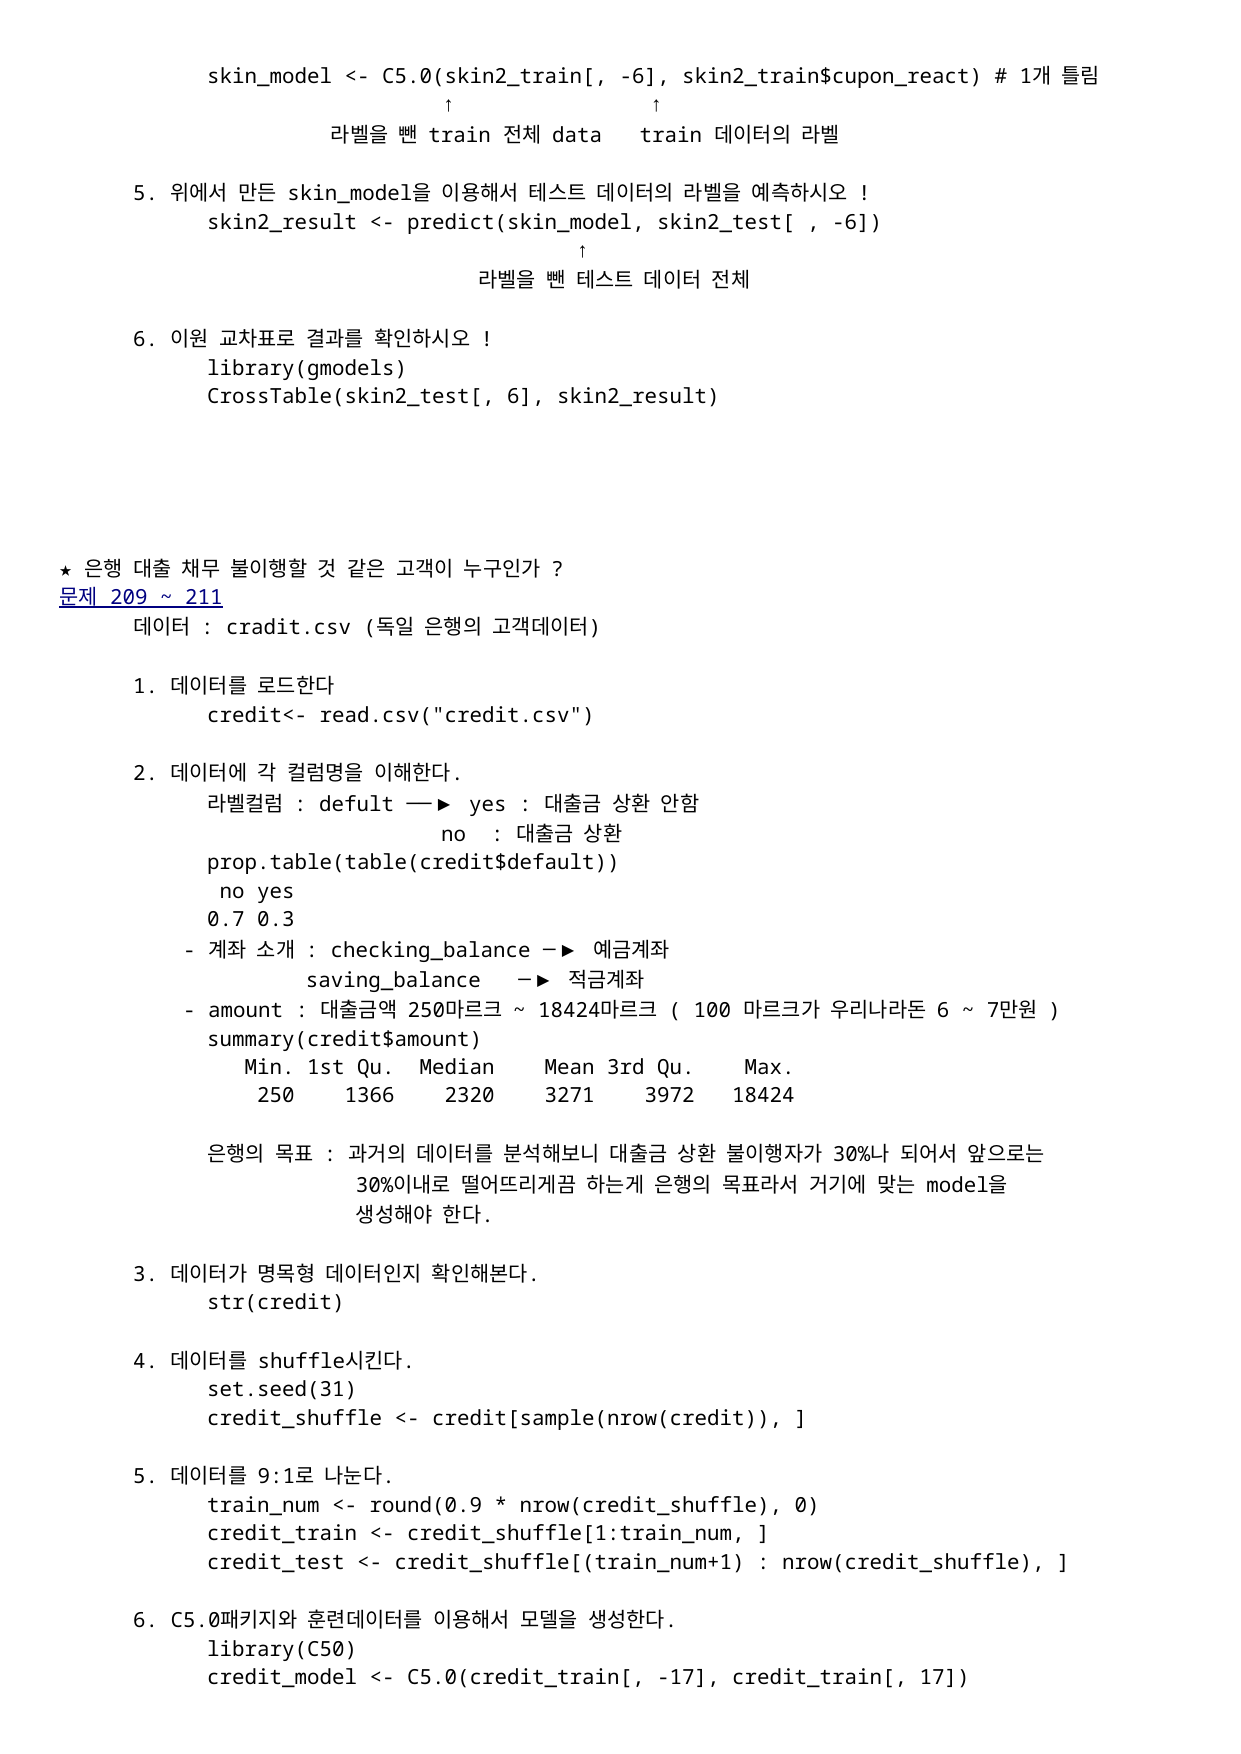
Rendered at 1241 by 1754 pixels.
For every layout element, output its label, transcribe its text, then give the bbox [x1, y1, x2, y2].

text saving_balance ─▶ 적금계좌 [59, 963, 1181, 993]
text 6. 이원 교차표로 결과를 확인하시오 ! [59, 322, 1181, 353]
text 라벨을 뺀 테스트 데이터 전체 [59, 264, 1181, 294]
text 5. 데이터를 9:1로 나눈다. [59, 1460, 1181, 1490]
text 3. 데이터가 명목형 데이터인지 확인해본다. [59, 1257, 1181, 1287]
text 250 1366 2320 3271 3972 18424 [59, 1081, 1181, 1109]
text 생성해야 한다. [59, 1198, 1181, 1228]
text 은행의 목표 : 과거의 데이터를 분석해보니 대출금 상환 불이행자가 30%나 되어서 앞으로는 [59, 1137, 1181, 1168]
text no yes [59, 876, 1181, 904]
text 30%이내로 떨어뜨리게끔 하는게 은행의 목표라서 거기에 맞는 model을 [59, 1168, 1181, 1198]
text 4. 데이터를 shuffle시킨다. [59, 1344, 1181, 1374]
text skin_model <- C5.0(skin2_train[, -6], skin2_train$cupon_react) # 1개 틀림 [59, 59, 1181, 89]
text Min. 1st Qu. Median Mean 3rd Qu. Max. [59, 1052, 1181, 1081]
text 라벨을 뺀 train 전체 data train 데이터의 라벨 [59, 118, 1181, 148]
text 2. 데이터에 각 컬럼명을 이해한다. [59, 757, 1181, 787]
text no : 대출금 상환 [59, 817, 1181, 847]
text train_num <- round(0.9 * nrow(credit_shuffle), 0) [59, 1490, 1181, 1518]
text 라벨컬럼 : defult ──▶ yes : 대출금 상환 안함 [59, 787, 1181, 817]
text credit_shuffle <- credit[sample(nrow(credit)), ] [59, 1403, 1181, 1431]
text ↑ [59, 235, 1181, 264]
text ★ 은행 대출 채무 불이행할 것 같은 고객이 누구인가 ? [59, 552, 1181, 582]
text str(credit) [59, 1287, 1181, 1316]
text 1. 데이터를 로드한다 [59, 669, 1181, 700]
text library(gmodels) [59, 353, 1181, 381]
text credit_model <- C5.0(credit_train[, -17], credit_train[, 17]) [59, 1662, 1181, 1691]
text credit_test <- credit_shuffle[(train_num+1) : nrow(credit_shuffle), ] [59, 1547, 1181, 1575]
text 5. 위에서 만든 skin_model을 이용해서 테스트 데이터의 라벨을 예측하시오 ! [59, 177, 1181, 207]
text 데이터 : cradit.csv (독일 은행의 고객데이터) [59, 611, 1181, 641]
text 0.7 0.3 [59, 904, 1181, 933]
text library(C50) [59, 1634, 1181, 1662]
text CrossTable(skin2_test[, 6], skin2_result) [59, 381, 1181, 410]
text skin2_result <- predict(skin_model, skin2_test[ , -6]) [59, 207, 1181, 235]
text summary(credit$amount) [59, 1024, 1181, 1052]
text - amount : 대출금액 250마르크 ~ 18424마르크 ( 100 마르크가 우리나라돈 6 ~ 7만원 ) [59, 993, 1181, 1024]
text credit_train <- credit_shuffle[1:train_num, ] [59, 1518, 1181, 1547]
text ↑ ↑ [59, 89, 1181, 118]
text 6. C5.0패키지와 훈련데이터를 이용해서 모델을 생성한다. [59, 1604, 1181, 1634]
text set.seed(31) [59, 1374, 1181, 1403]
text 문제 209 ~ 211 [59, 582, 1181, 611]
text - 계좌 소개 : checking_balance ─▶ 예금계좌 [59, 933, 1181, 963]
text credit<- read.csv("credit.csv") [59, 700, 1181, 728]
text prop.table(table(credit$default)) [59, 847, 1181, 876]
